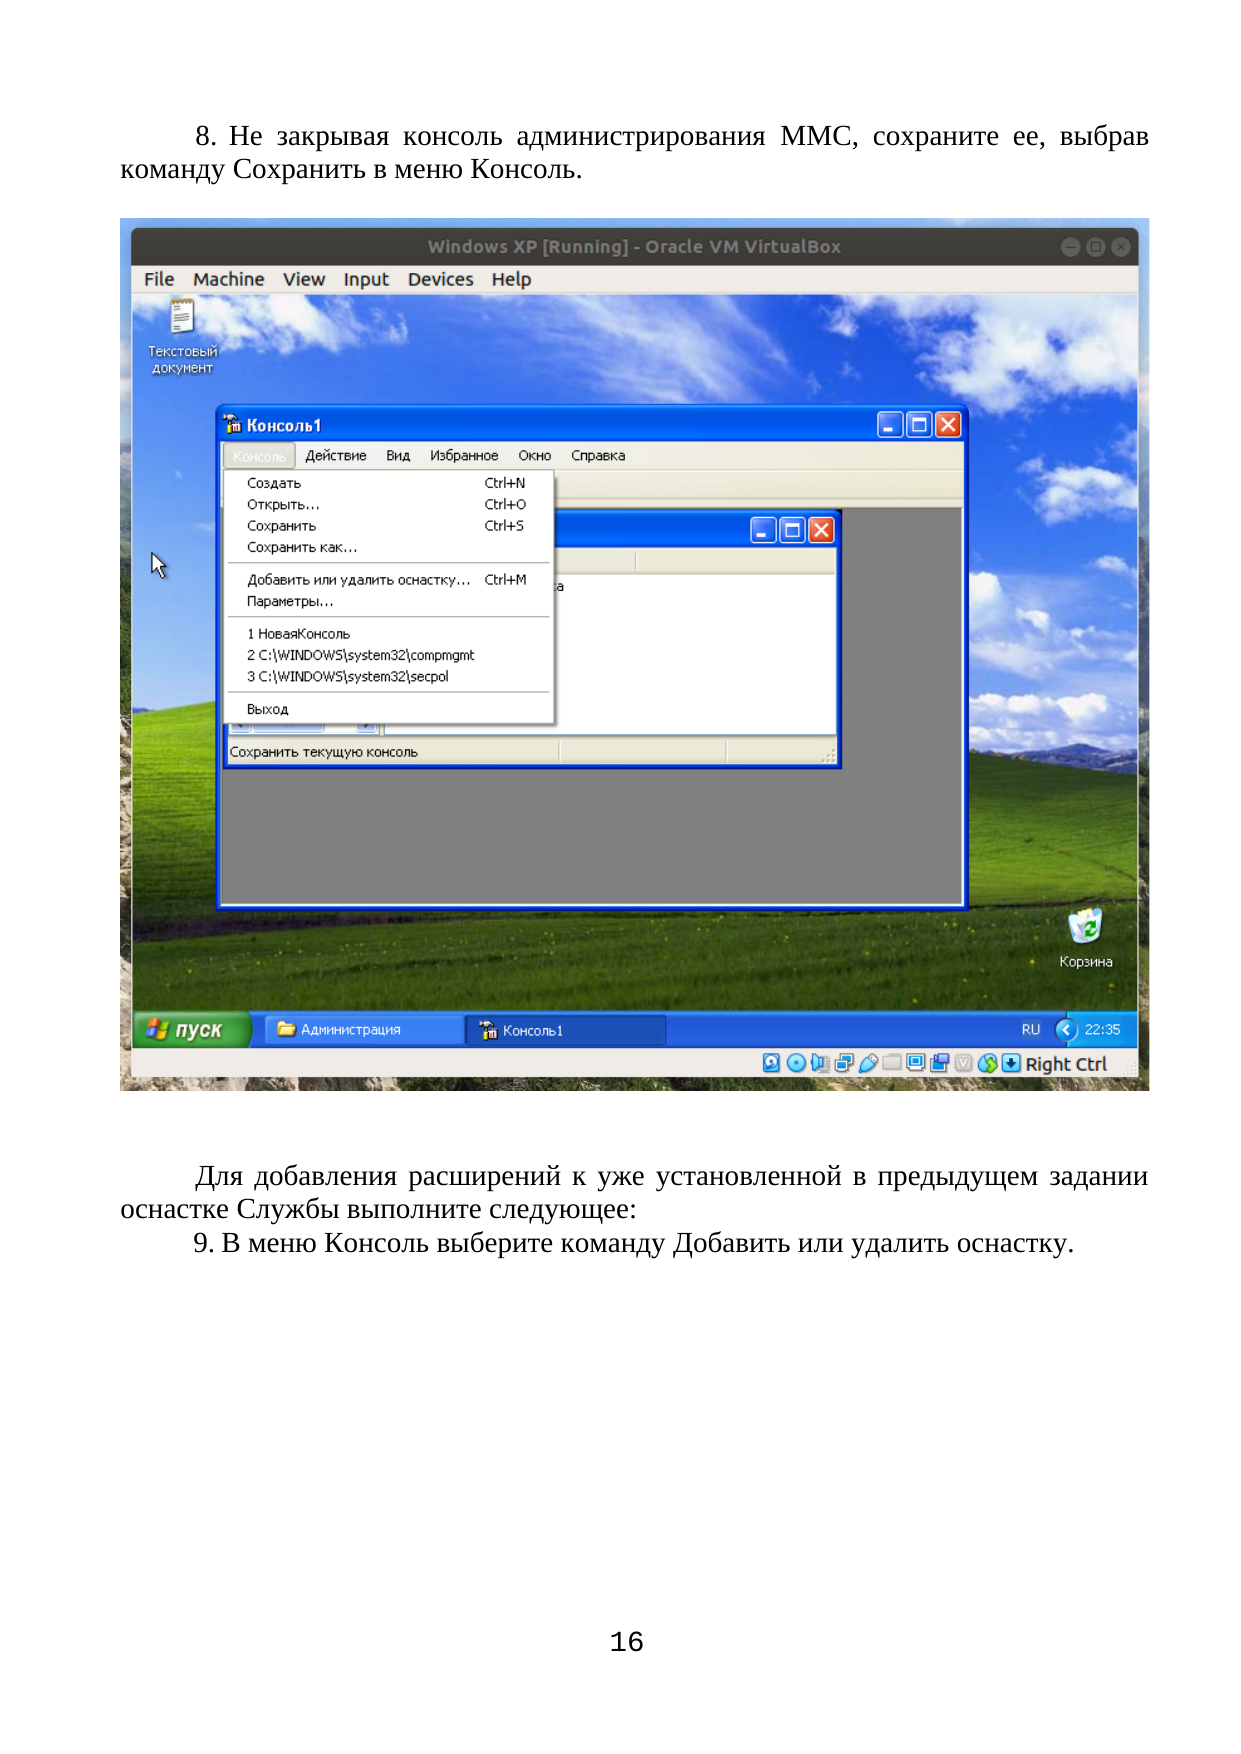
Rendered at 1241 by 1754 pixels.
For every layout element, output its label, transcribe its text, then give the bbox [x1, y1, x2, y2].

list В меню Консоль выберите команду Добавить или удалить оснастку. [118, 1225, 1152, 1259]
text Для добавления расширений к уже установленной в предыдущем задании оснастке Службы выполните следующее: [120, 1158, 1149, 1225]
picture [120, 218, 1150, 1091]
list Не закрывая консоль администрирования MMC, сохраните ее, выбрав команду Сохранить в меню Консоль. [120, 118, 1149, 185]
